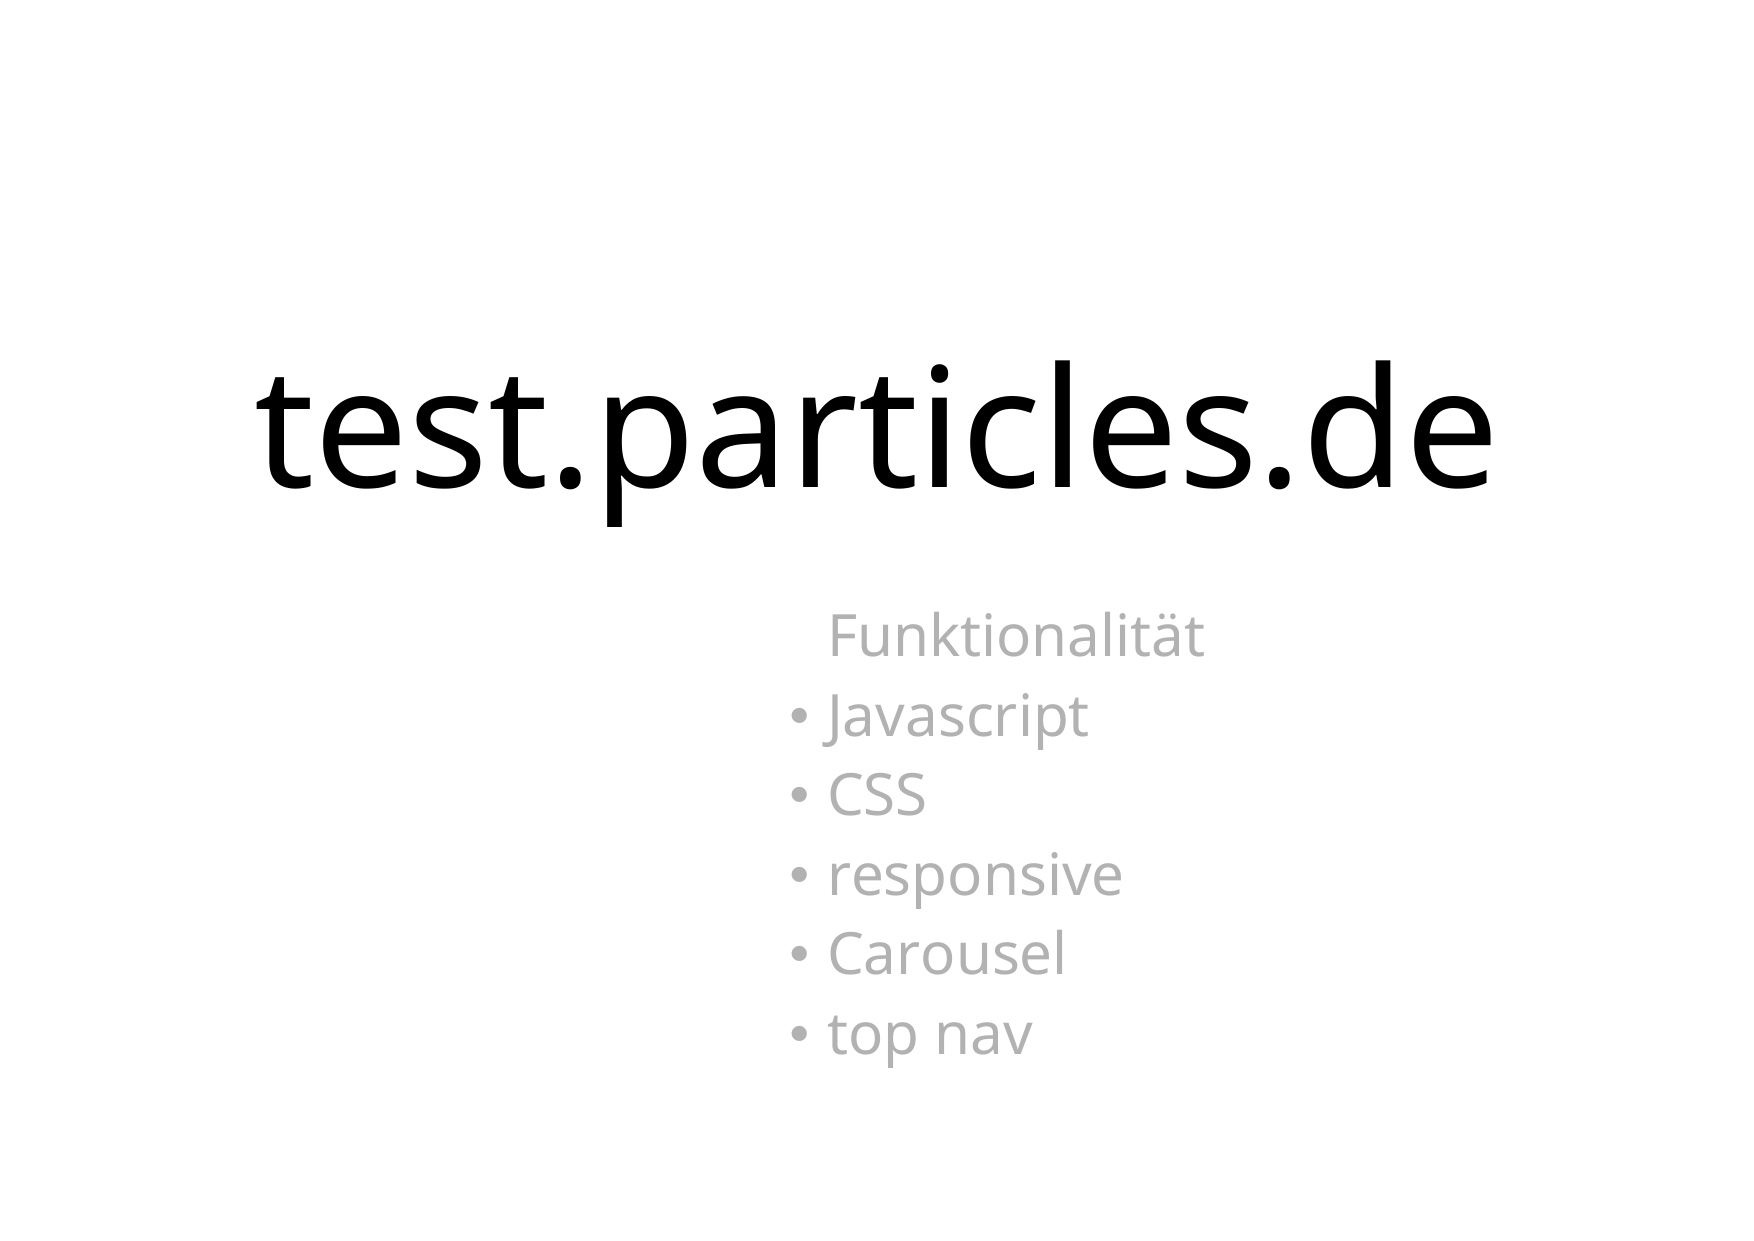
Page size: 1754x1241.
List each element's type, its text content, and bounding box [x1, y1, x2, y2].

list responsive [789, 833, 1636, 912]
list CSS [789, 753, 1636, 833]
text Funktionalität [827, 594, 1636, 674]
text test.particles.de [118, 310, 1636, 537]
list Carousel [789, 912, 1636, 992]
list Javascript [789, 674, 1636, 753]
list top nav [789, 992, 1636, 1071]
